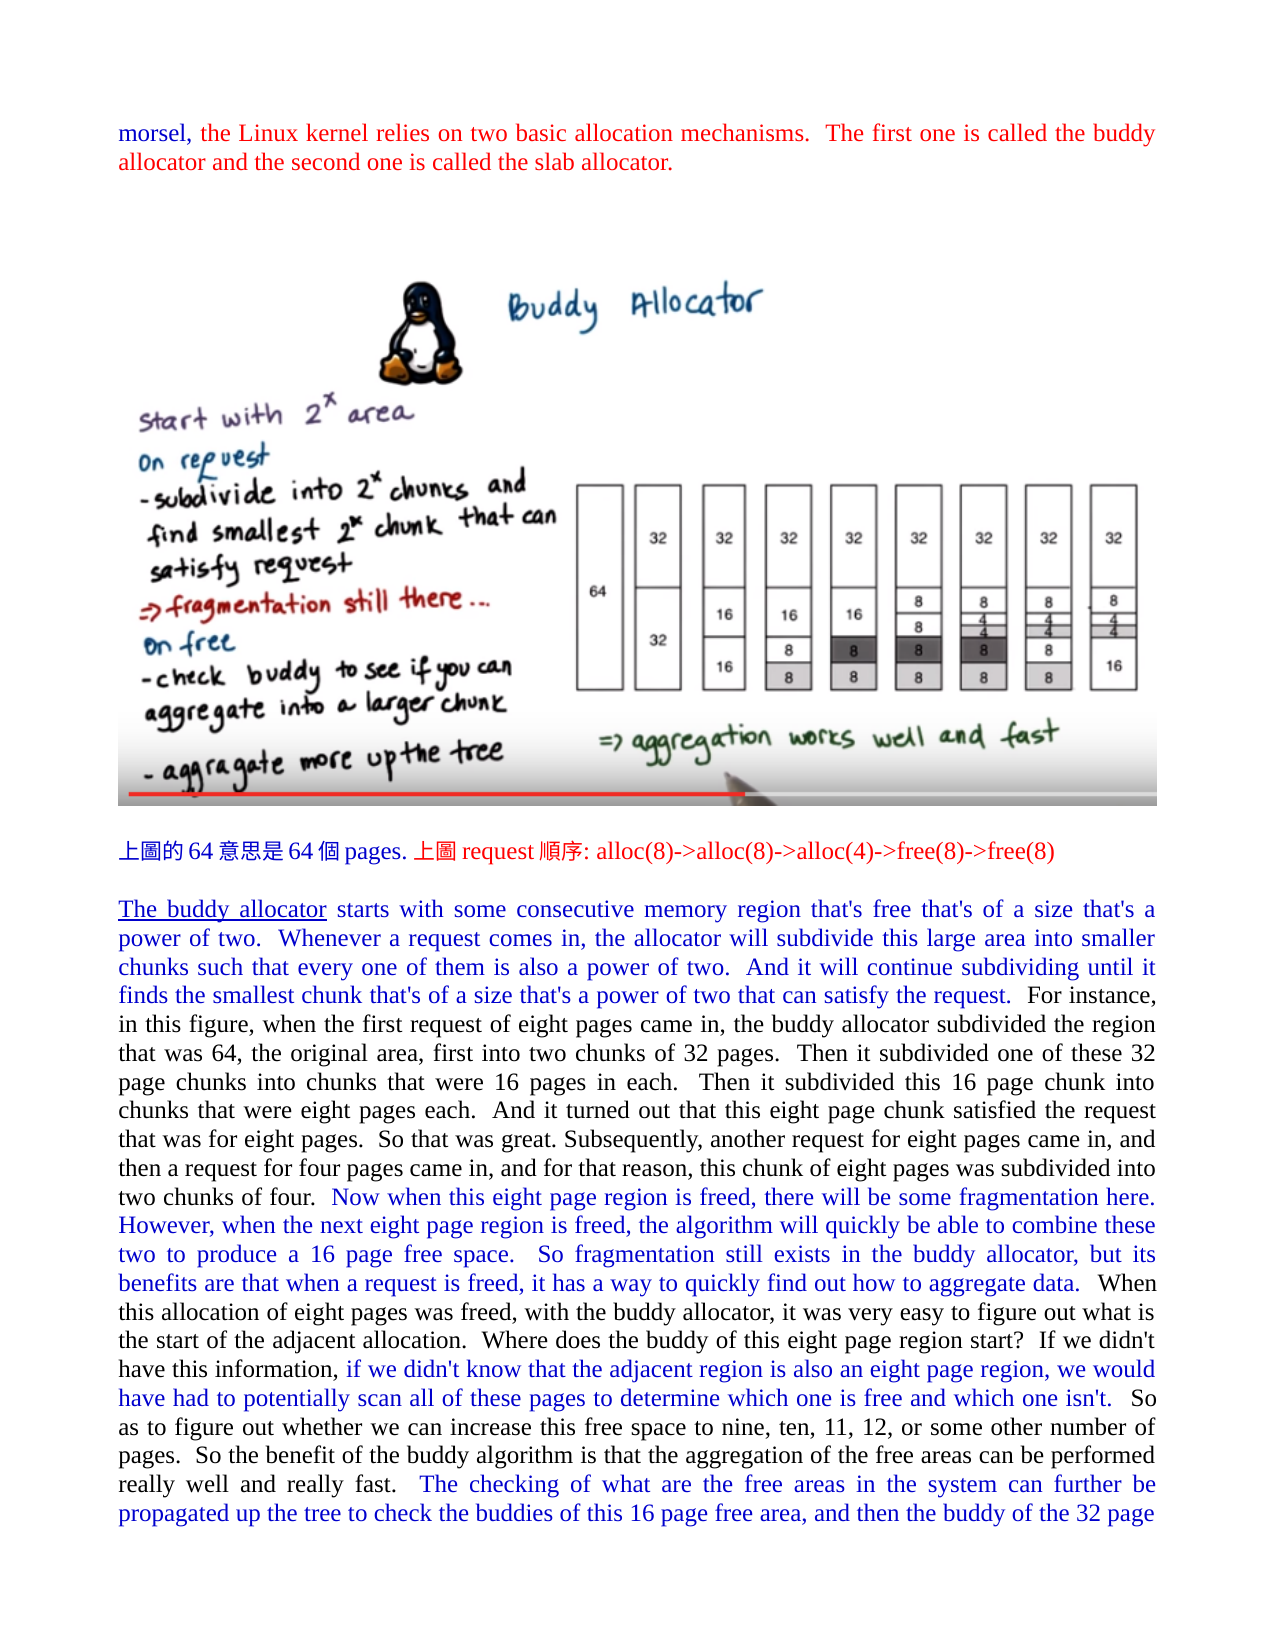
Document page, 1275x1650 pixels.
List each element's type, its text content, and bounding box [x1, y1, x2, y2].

picture [118, 261, 1157, 806]
text The buddy allocator starts with some consecutive memory region that's free that's of a size that's a power of two. Whenever a request comes in, the allocator will subdivide this large area into smaller chunks such that every one of them is also a power of two. And it will continue subdividing until it finds the smallest chunk that's of a size that's a power of two that can satisfy the request. For instance, in this figure, when the first request of eight pages came in, the buddy allocator subdivided the region that was 64, the original area, first into two chunks of 32 pages. Then it subdivided one of these 32 page chunks into chunks that were 16 pages in each. Then it subdivided this 16 page chunk into chunks that were eight pages each. And it turned out that this eight page chunk satisfied the request that was for eight pages. So that was great. Subsequently, another request for eight pages came in, and then a request for four pages came in, and for that reason, this chunk of eight pages was subdivided into two chunks of four. Now when this eight page region is freed, there will be some fragmentation here. However, when the next eight page region is freed, the algorithm will quickly be able to combine these two to produce a 16 page free space. So fragmentation still exists in the buddy allocator, but its benefits are that when a request is freed, it has a way to quickly find out how to aggregate data. When this allocation of eight pages was freed, with the buddy allocator, it was very easy to figure out what is the start of the adjacent allocation. Where does the buddy of this eight page region start? If we didn't have this information, if we didn't know that the adjacent region is also an eight page region, we would have had to potentially scan all of these pages to determine which one is free and which one isn't. So as to figure out whether we can increase this free space to nine, ten, 11, 12, or some other number of pages. So the benefit of the buddy algorithm is that the aggregation of the free areas can be performed really well and really fast. The checking of what are the free areas in the system can further be propagated up the tree to check the buddies of this 16 page free area, and then the buddy of the 32 page [118, 894, 1157, 1527]
text 上圖的64意思是64個pages. 上圖request順序: alloc(8)->alloc(8)->alloc(4)->free(8)->free(8) [118, 834, 1157, 866]
text morsel, the Linux kernel relies on two basic allocation mechanisms. The first one is called the buddy allocator and the second one is called the slab allocator. [118, 118, 1157, 176]
